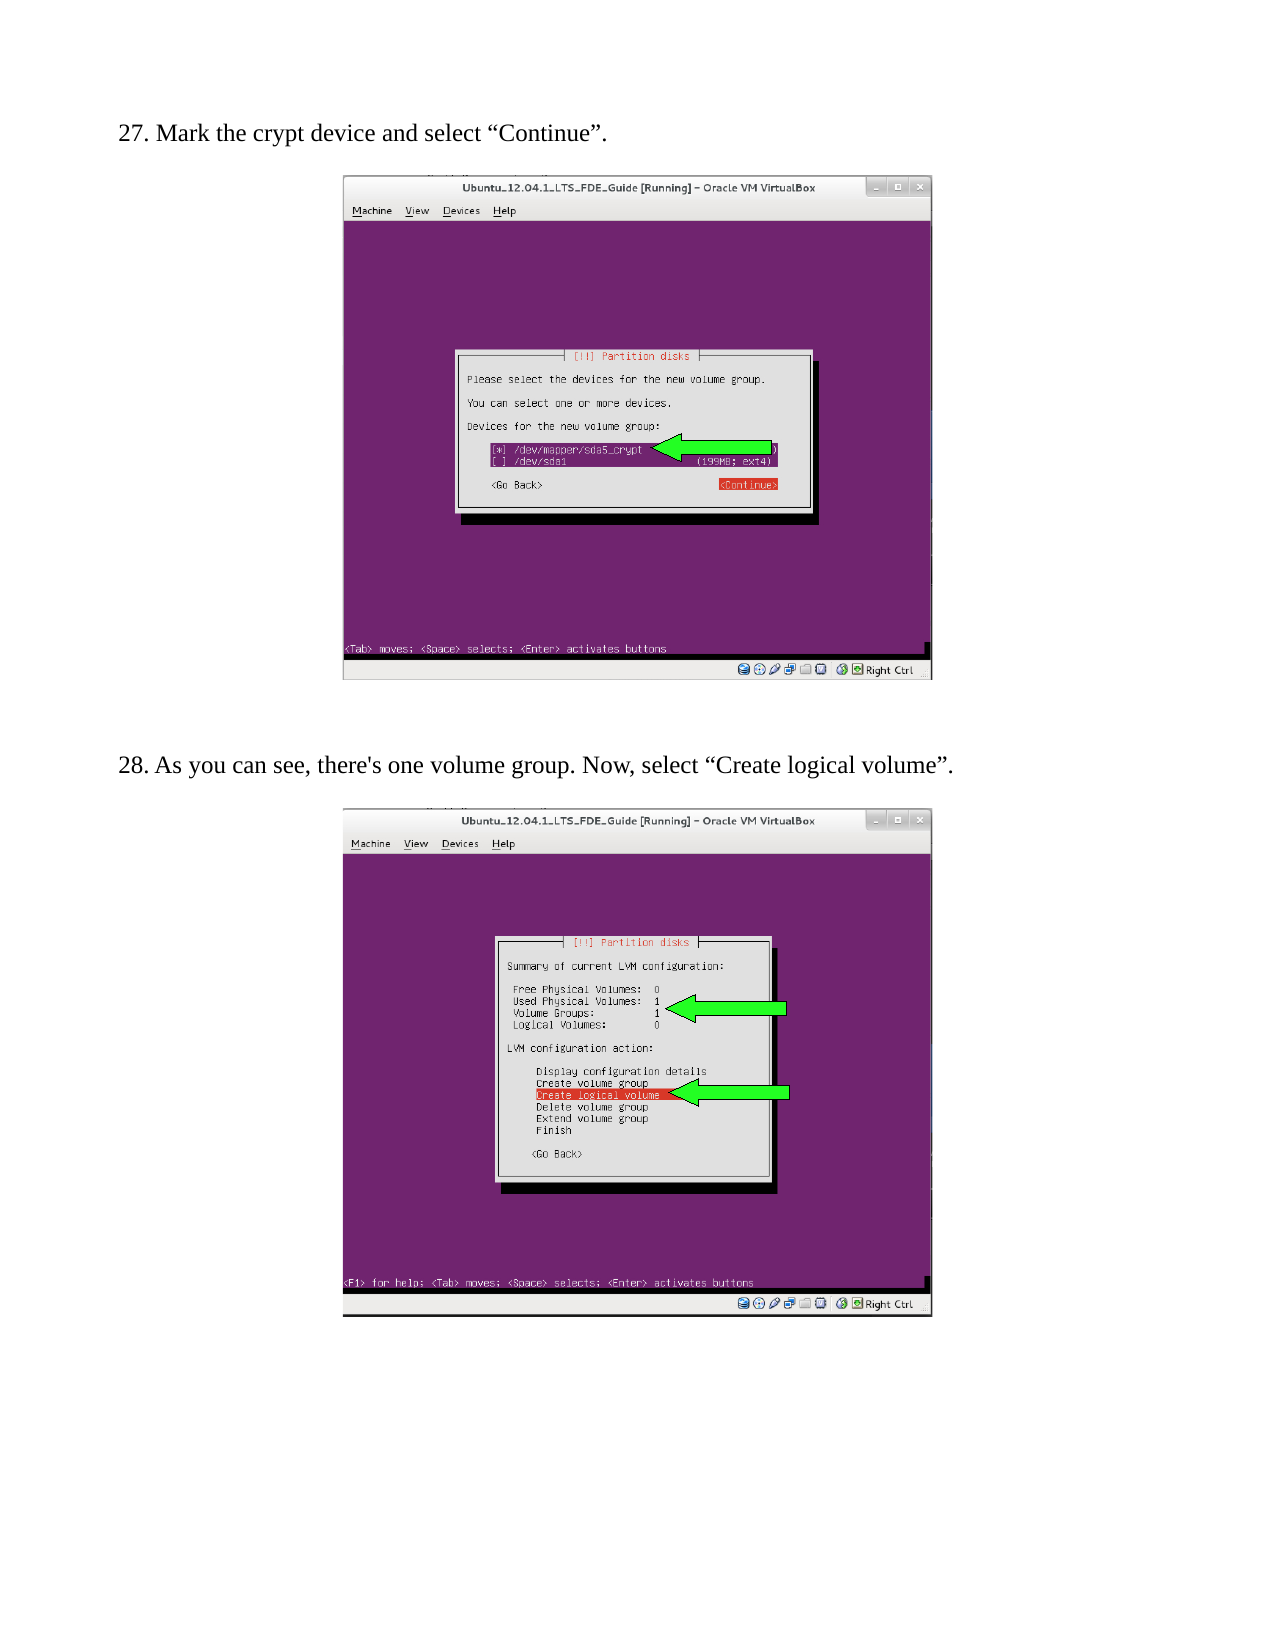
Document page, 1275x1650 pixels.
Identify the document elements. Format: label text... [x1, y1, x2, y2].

text 27. Mark the crypt device and select “Continue”. [118, 118, 1157, 147]
picture [342, 175, 933, 680]
text 28. As you can see, there's one volume group. Now, select “Create logical volume”. [118, 751, 1157, 779]
picture [342, 808, 933, 1317]
